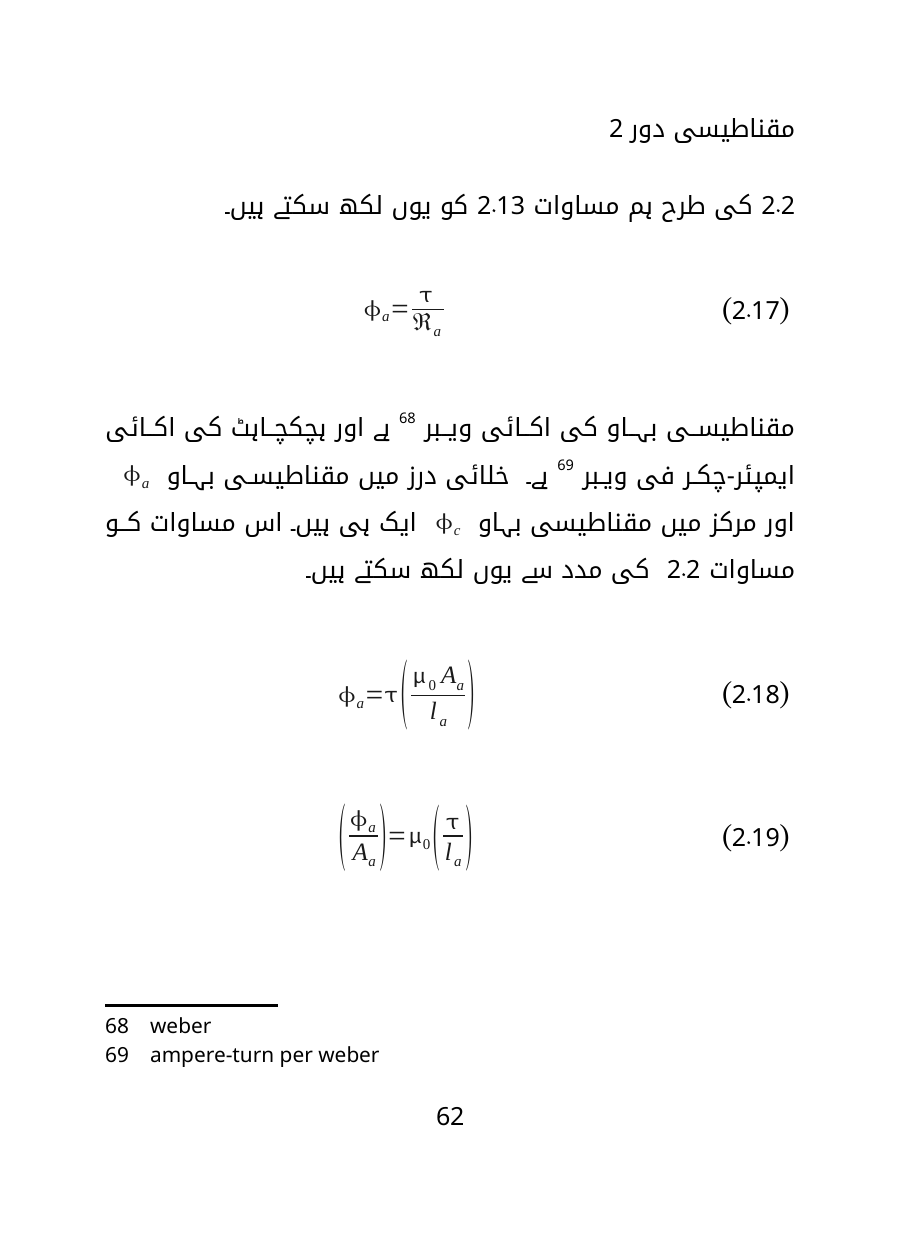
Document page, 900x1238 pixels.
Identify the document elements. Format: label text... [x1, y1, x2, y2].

text مقناطیسی بہاو کی اکائی ویبر ہے اور ہچکچاہٹ کی اکائی ایمپئر-چکر فی ویبر ہے۔ خلائی درز میں مقناطیسی بہاواور مرکز میں مقناطیسی بہاوایک ہی ہیں۔ اس مساوات کو مساوات 2.2 کی مدد سے یوں لکھ سکتے ہیں۔ [105, 404, 795, 594]
text ampere-turn per weber [105, 1040, 795, 1068]
table_header [105, 653, 700, 750]
table_header [105, 797, 699, 891]
text لہٰذا مقناطیسی دباؤ کی اکائی ایمپئر-چکر ہے۔ بالکل حصہ 2.2 کی طرح ہم مساوات 2.13 کو یوں لکھ سکتے ہیں۔ [105, 182, 795, 230]
table_header (2.17) [694, 276, 795, 358]
table_header [105, 276, 694, 358]
text weber [105, 1012, 795, 1040]
table_header (2.18) [700, 653, 795, 750]
table_header (2.19) [699, 797, 795, 891]
